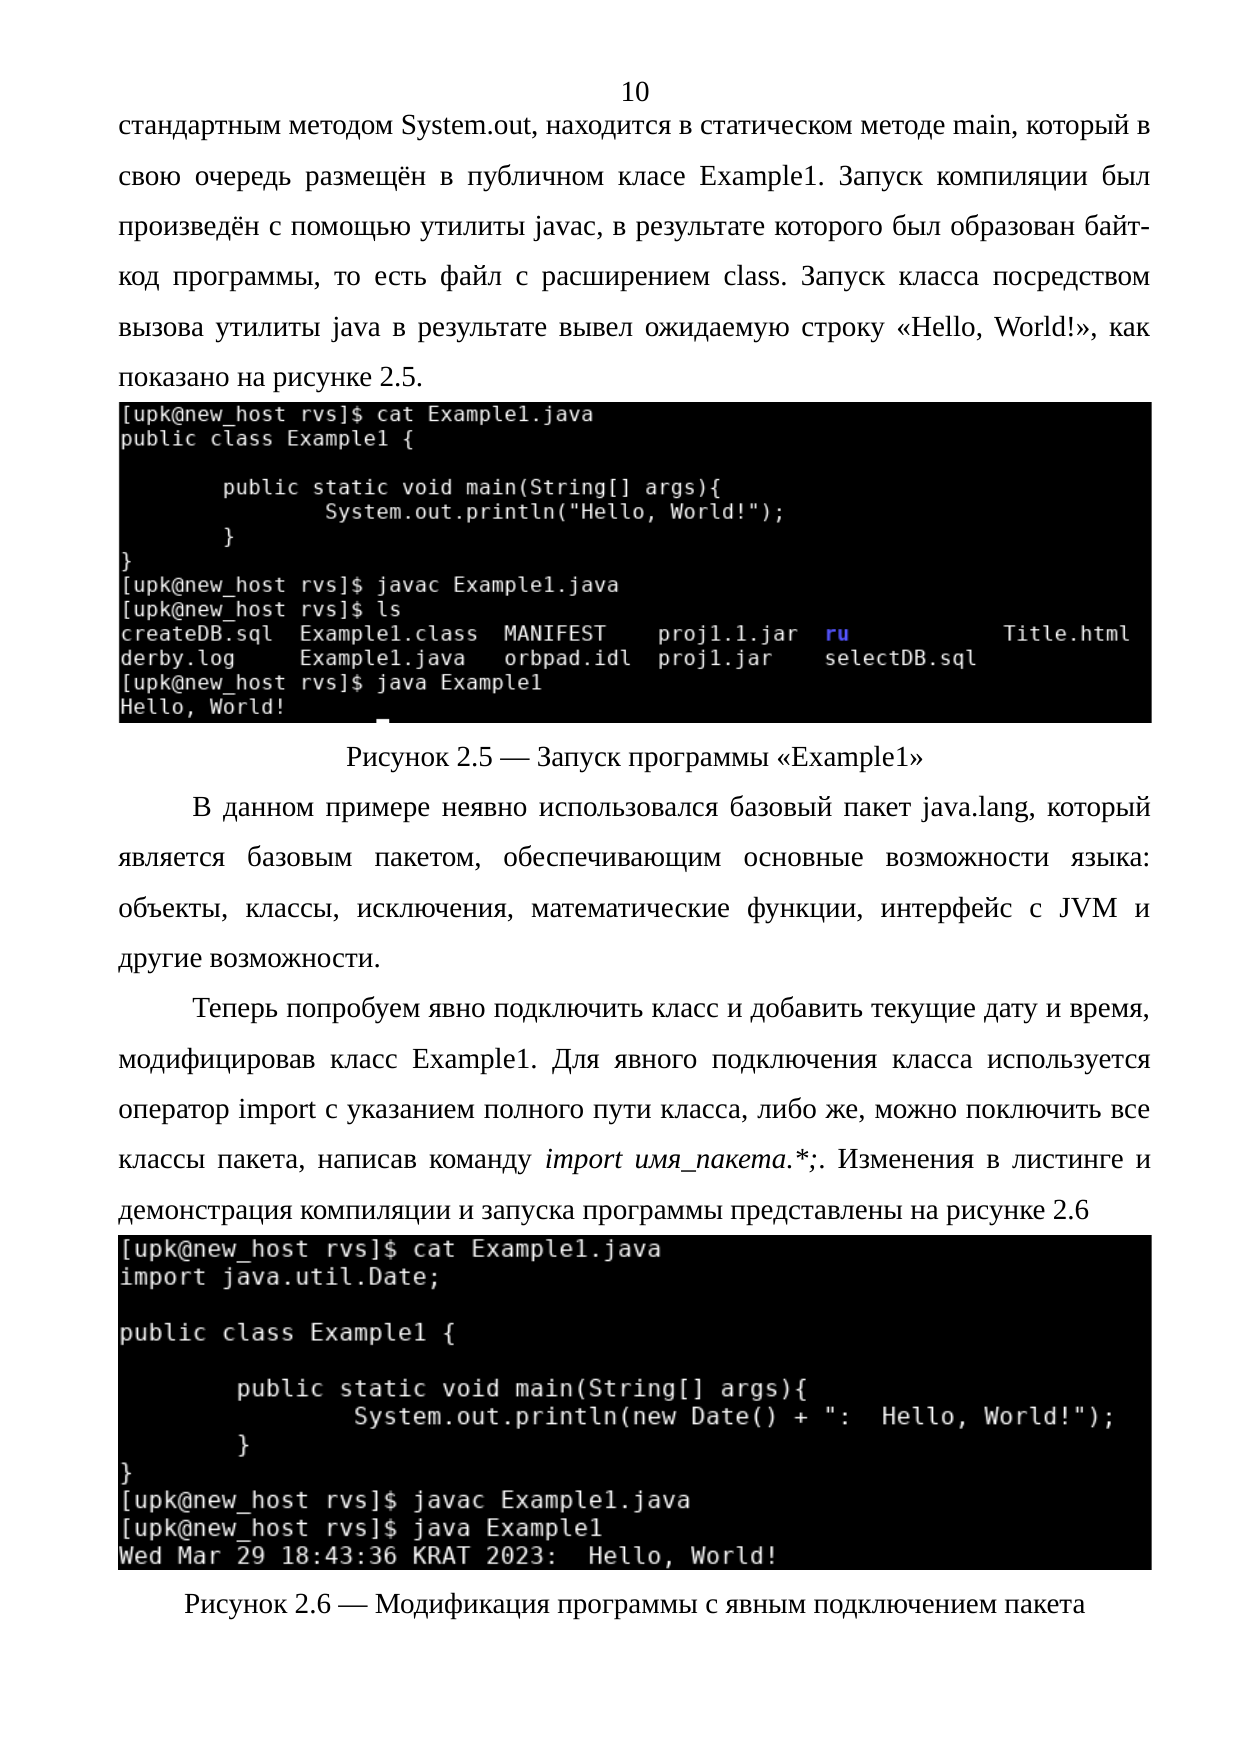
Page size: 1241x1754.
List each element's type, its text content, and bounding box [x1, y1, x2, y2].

text Рисунок 2.5 — Запуск программы «Example1» [118, 723, 1152, 772]
text стандартным методом System.out, находится в статическом методе main, который в свою очередь размещён в публичном класе Example1. Запуск компиляции был произведён с помощью утилиты javac, в результате которого был образован байт-код программы, то есть файл с расширением class. Запуск класса посредством вызова утилиты java в результате вывел ожидаемую строку «Hello, World!», как показано на рисунке 2.5. [118, 107, 1152, 393]
picture [118, 1235, 1152, 1570]
text Теперь попробуем явно подключить класс и добавить текущие дату и время, модифицировав класс Example1. Для явного подключения класса используется оператор import с указанием полного пути класса, либо же, можно поключить все классы пакета, написав команду import имя_пакета.*;. Изменения в листинге и демонстрация компиляции и запуска программы представлены на рисунке 2.6 [118, 991, 1152, 1225]
text В данном примере неявно использовался базовый пакет java.lang, который является базовым пакетом, обеспечивающим основные возможности языка: объекты, классы, исключения, математические функции, интерфейс с JVM и другие возможности. [118, 789, 1152, 974]
picture [118, 402, 1152, 723]
text Рисунок 2.6 — Модификация программы с явным подключением пакета [118, 1570, 1152, 1620]
